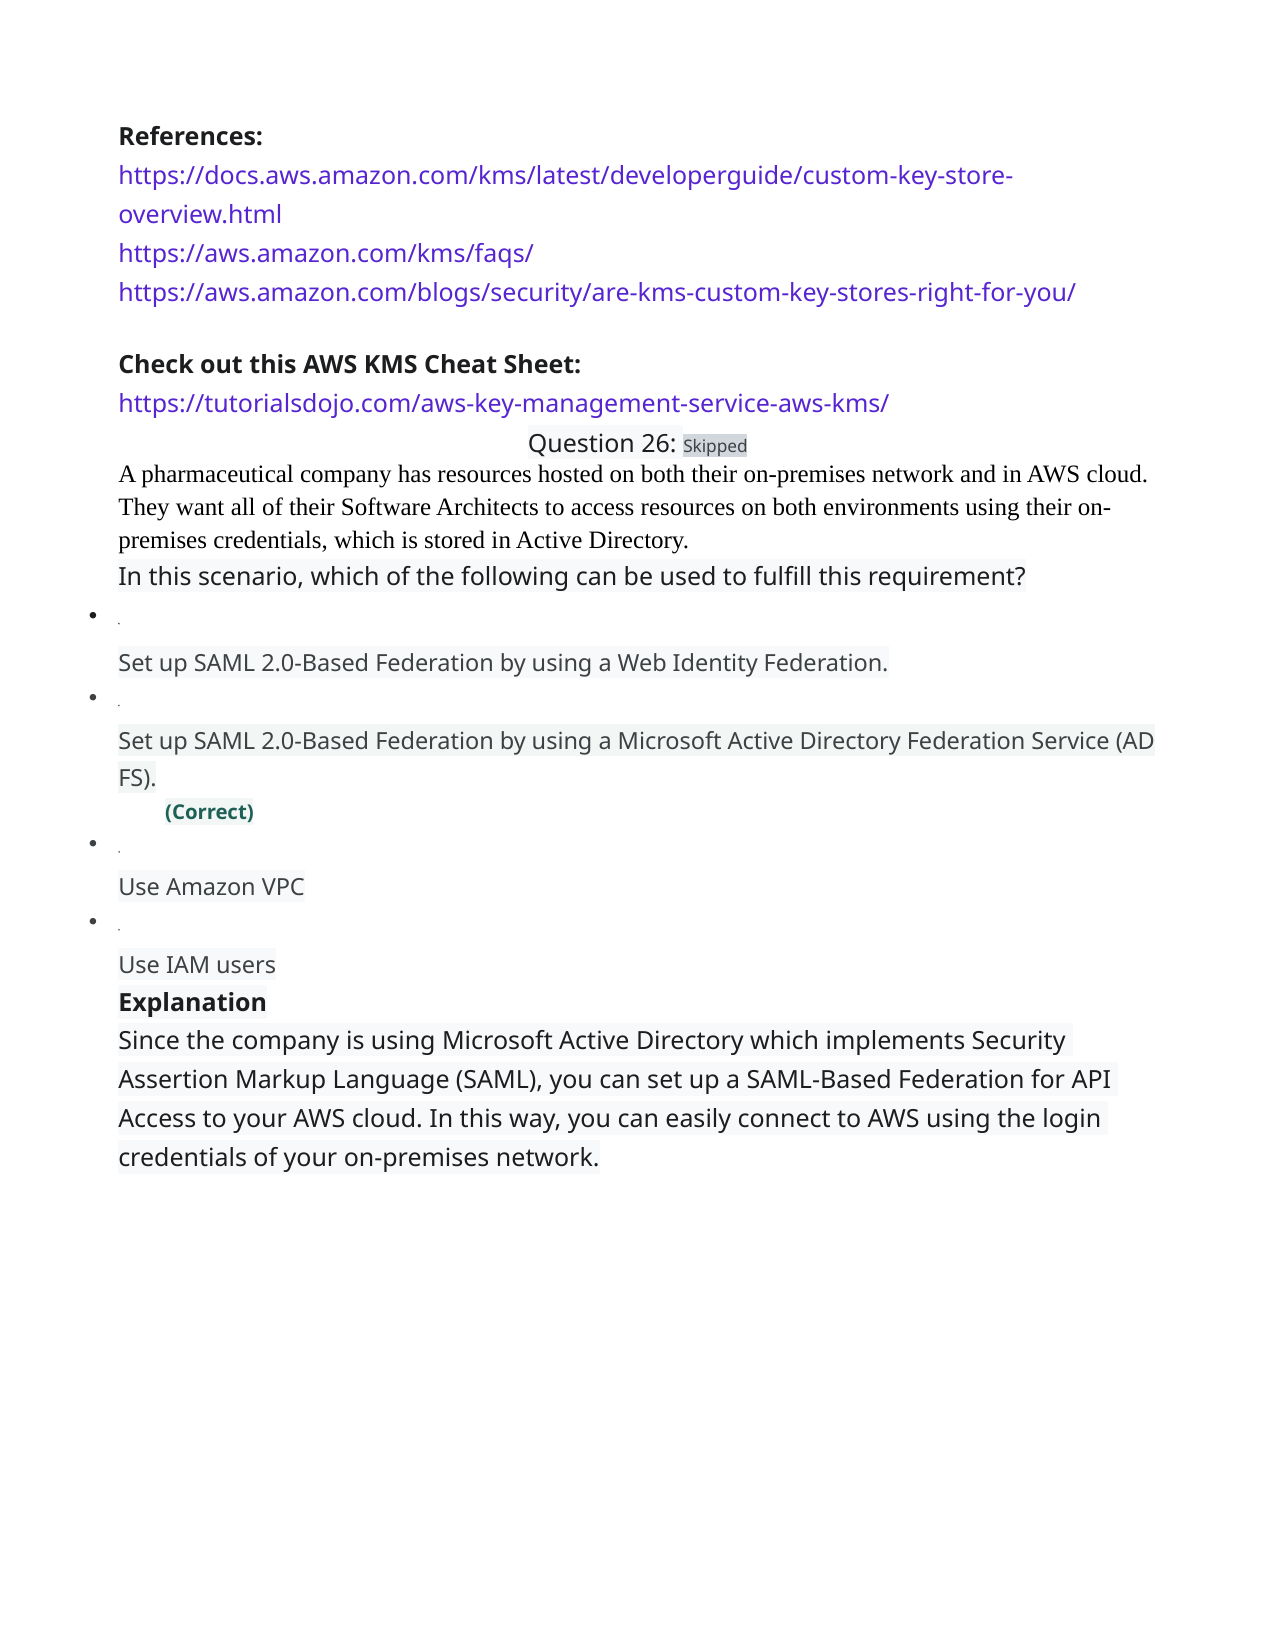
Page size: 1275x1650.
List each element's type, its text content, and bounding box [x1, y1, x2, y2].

list Use IAM users [118, 948, 1157, 980]
text Check out this AWS KMS Cheat Sheet: [118, 347, 1157, 381]
list Use Amazon VPC [118, 870, 1157, 902]
list Set up SAML 2.0-Based Federation by using a Web Identity Federation. [118, 646, 1157, 678]
list Set up SAML 2.0-Based Federation by using a Microsoft Active Directory Federation Service (AD FS). [118, 724, 1157, 793]
text Since the company is using Microsoft Active Directory which implements Security Assertion Markup Language (SAML), you can set up a SAML-Based Federation for API Access to your AWS cloud. In this way, you can easily connect to AWS using the login credentials of your on-premises network. [118, 1022, 1157, 1174]
list (Correct) [165, 798, 1157, 825]
list ​ [118, 907, 1157, 936]
list ​ [118, 829, 1157, 858]
text References: [118, 118, 1157, 152]
text https://tutorialsdojo.com/aws-key-management-service-aws-kms/ [118, 386, 1157, 420]
list ​ [118, 598, 1157, 632]
text Question 26: Skipped [118, 425, 1157, 459]
list ​ [118, 683, 1157, 712]
subtitle Explanation [118, 985, 1157, 1019]
text https://aws.amazon.com/kms/faqs/ [118, 236, 1157, 270]
text https://docs.aws.amazon.com/kms/latest/developerguide/custom-key-store-overview.html [118, 157, 1157, 231]
text https://aws.amazon.com/blogs/security/are-kms-custom-key-stores-right-for-you/ [118, 275, 1157, 309]
text A pharmaceutical company has resources hosted on both their on-premises network and in AWS cloud. They want all of their Software Architects to access resources on both environments using their on-premises credentials, which is stored in Active Directory. [118, 459, 1157, 554]
text In this scenario, which of the following can be used to fulfill this requirement? [118, 558, 1157, 592]
